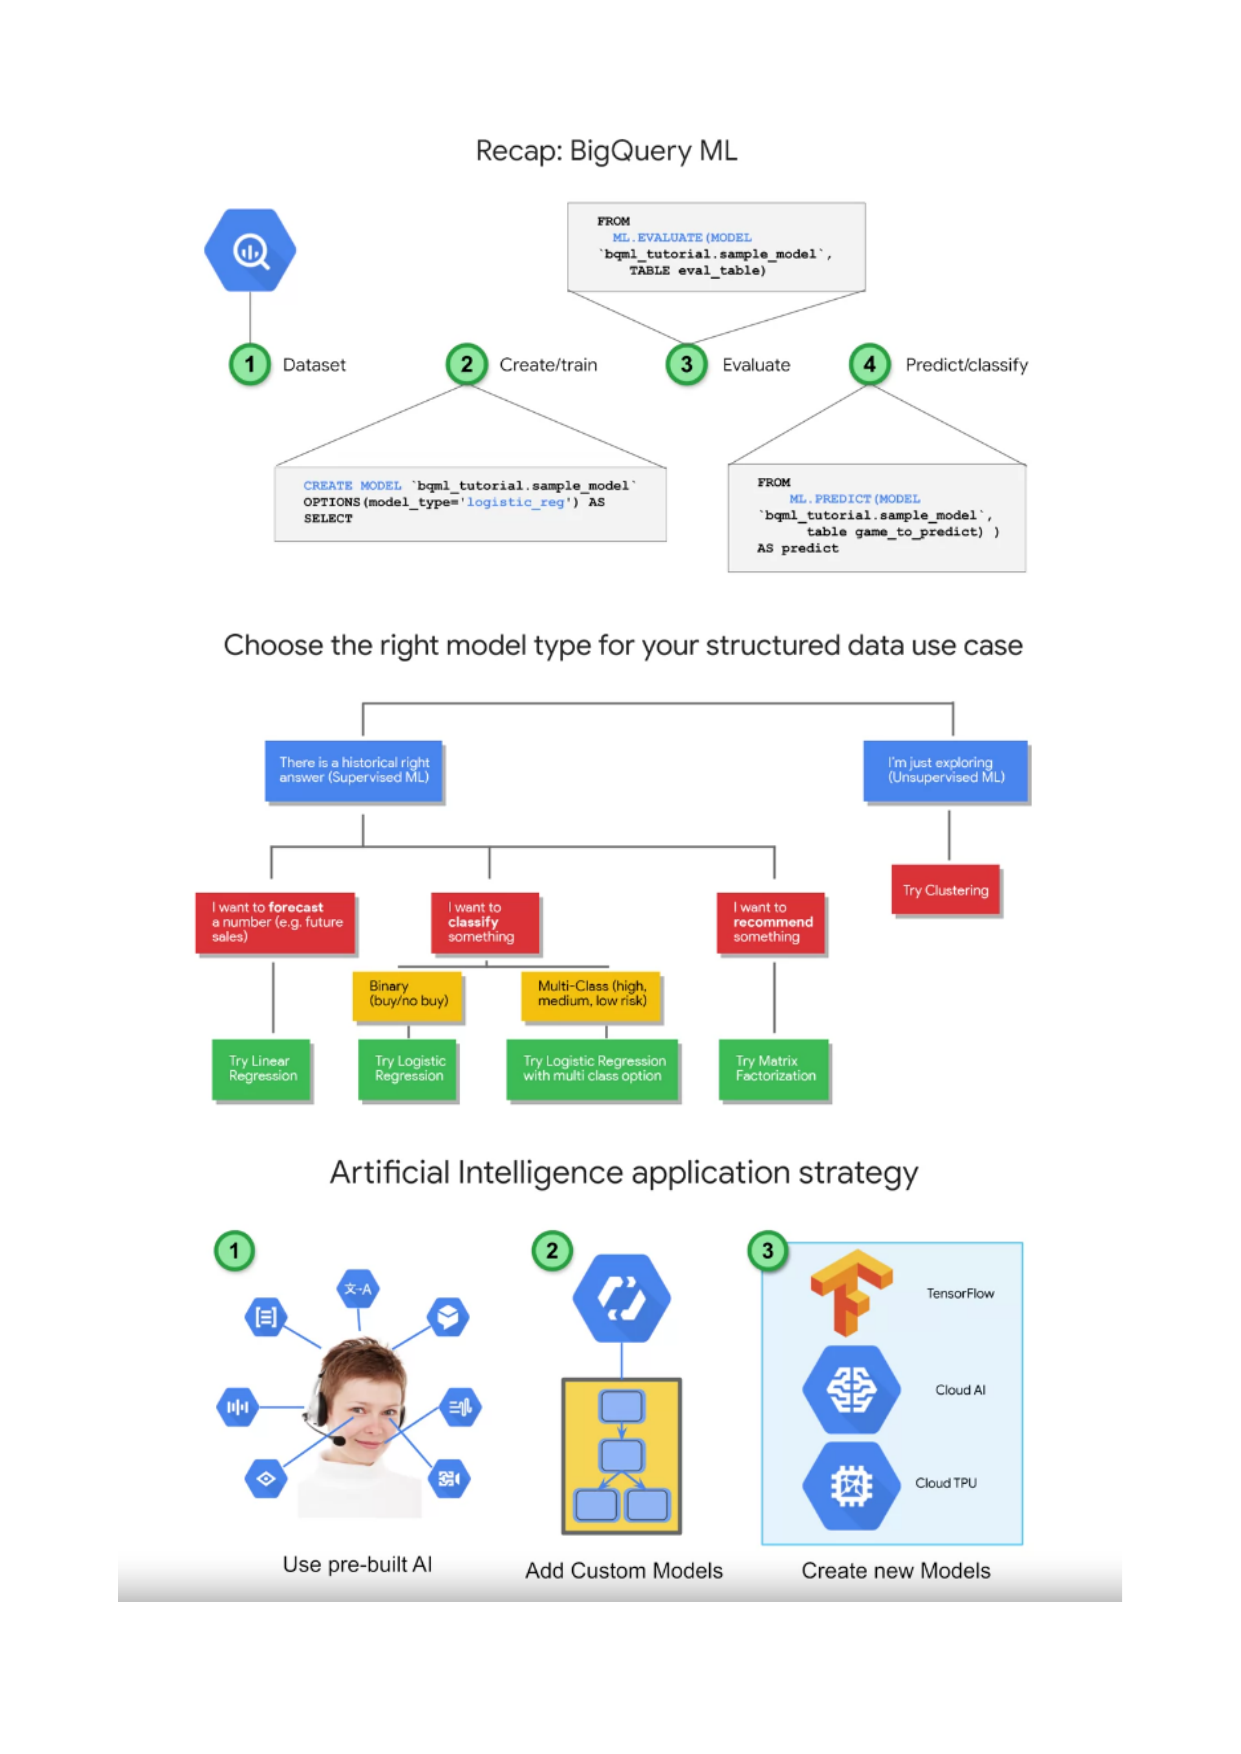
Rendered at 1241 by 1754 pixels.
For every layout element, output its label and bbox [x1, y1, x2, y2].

picture [118, 1147, 1123, 1602]
picture [118, 618, 1123, 1119]
picture [118, 118, 1123, 590]
